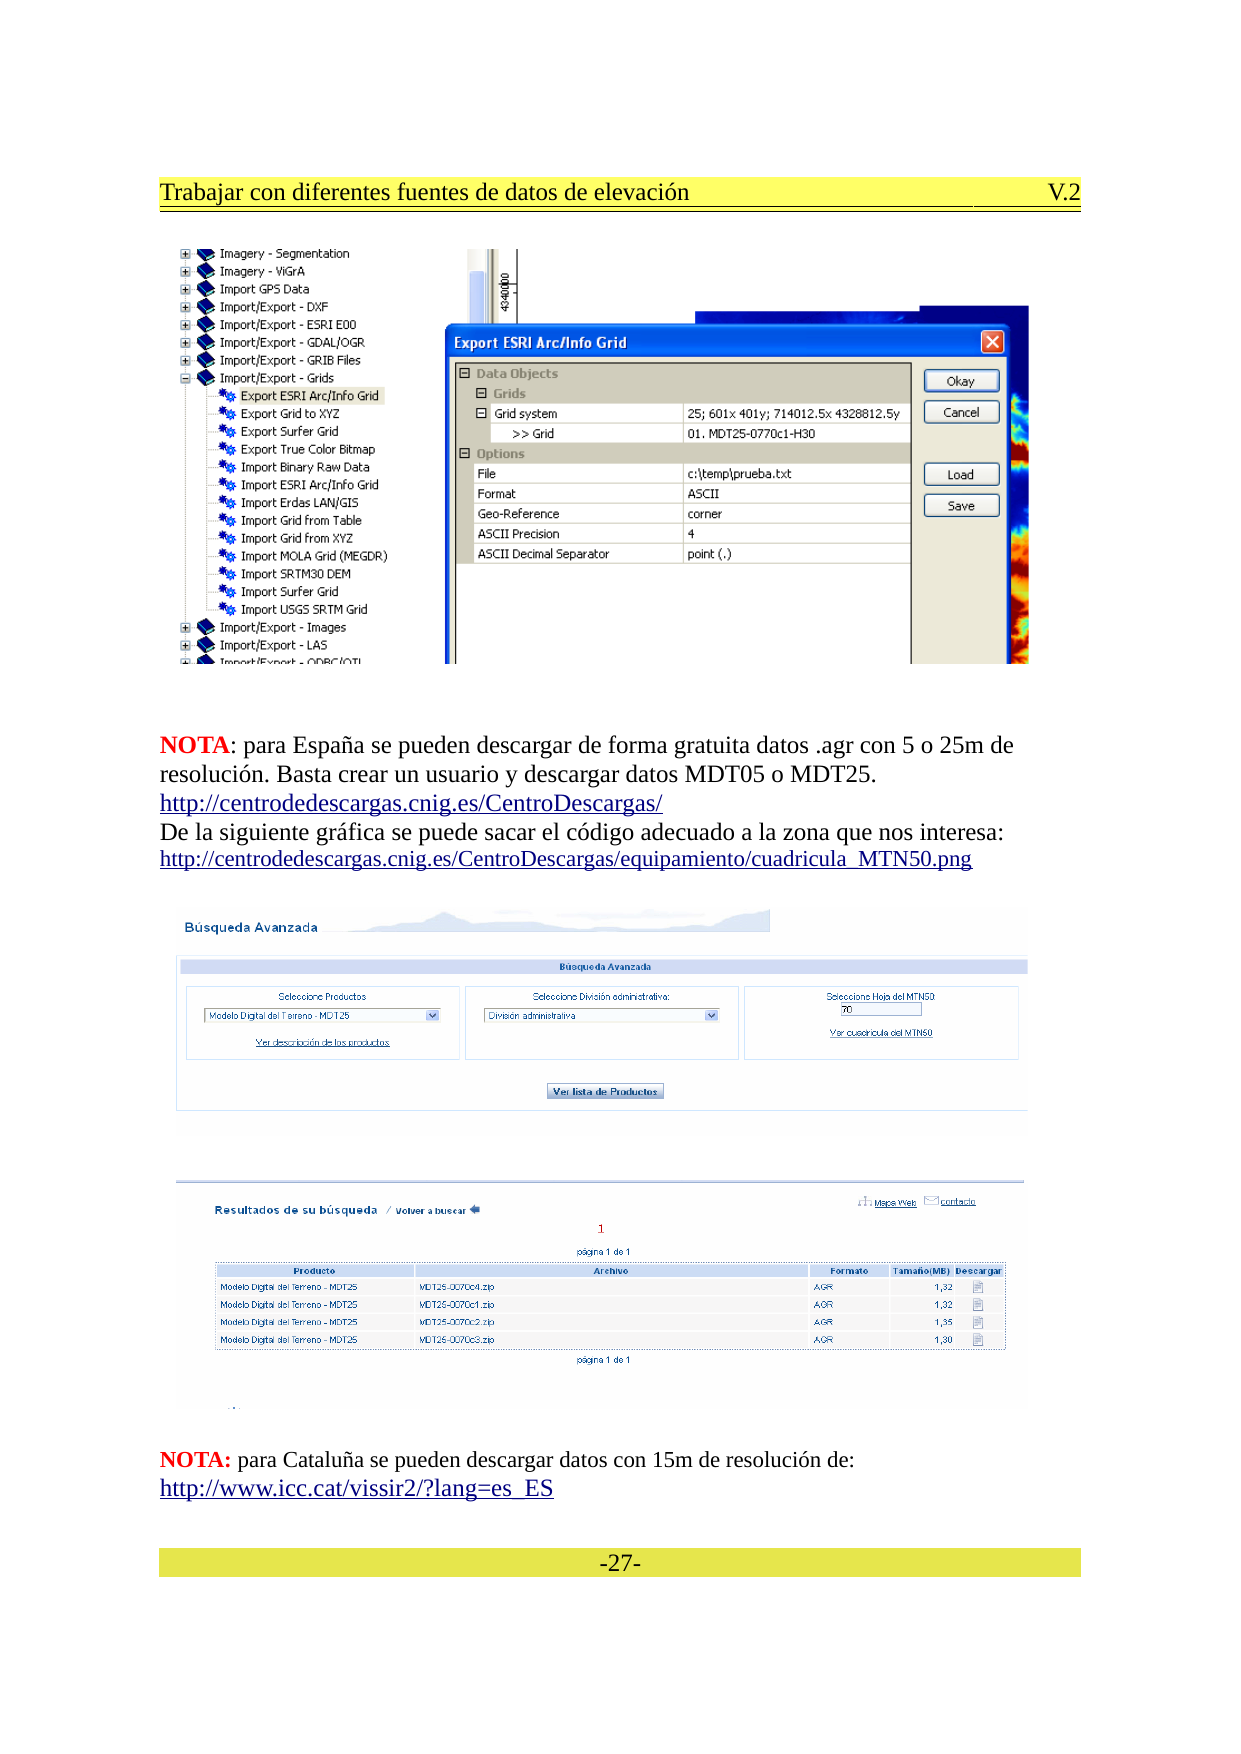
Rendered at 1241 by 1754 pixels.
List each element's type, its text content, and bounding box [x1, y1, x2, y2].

text http://centrodedescargas.cnig.es/CentroDescargas/ [159, 788, 1081, 817]
picture [176, 249, 1029, 664]
text http://centrodedescargas.cnig.es/CentroDescargas/equipamiento/cuadricula_MTN50.png [159, 845, 1081, 872]
text NOTA: para Cataluña se pueden descargar datos con 15m de resolución de: http://www.icc.cat/vissir2/?lang=es_ES [159, 1444, 1081, 1502]
picture [176, 1180, 1028, 1409]
text NOTA: para España se pueden descargar de forma gratuita datos .agr con 5 o 25m de resolución. Basta crear un usuario y descargar datos MDT05 o MDT25. [159, 730, 1081, 788]
picture [176, 907, 1028, 1136]
text De la siguiente gráfica se puede sacar el código adecuado a la zona que nos interesa: [159, 817, 1081, 845]
